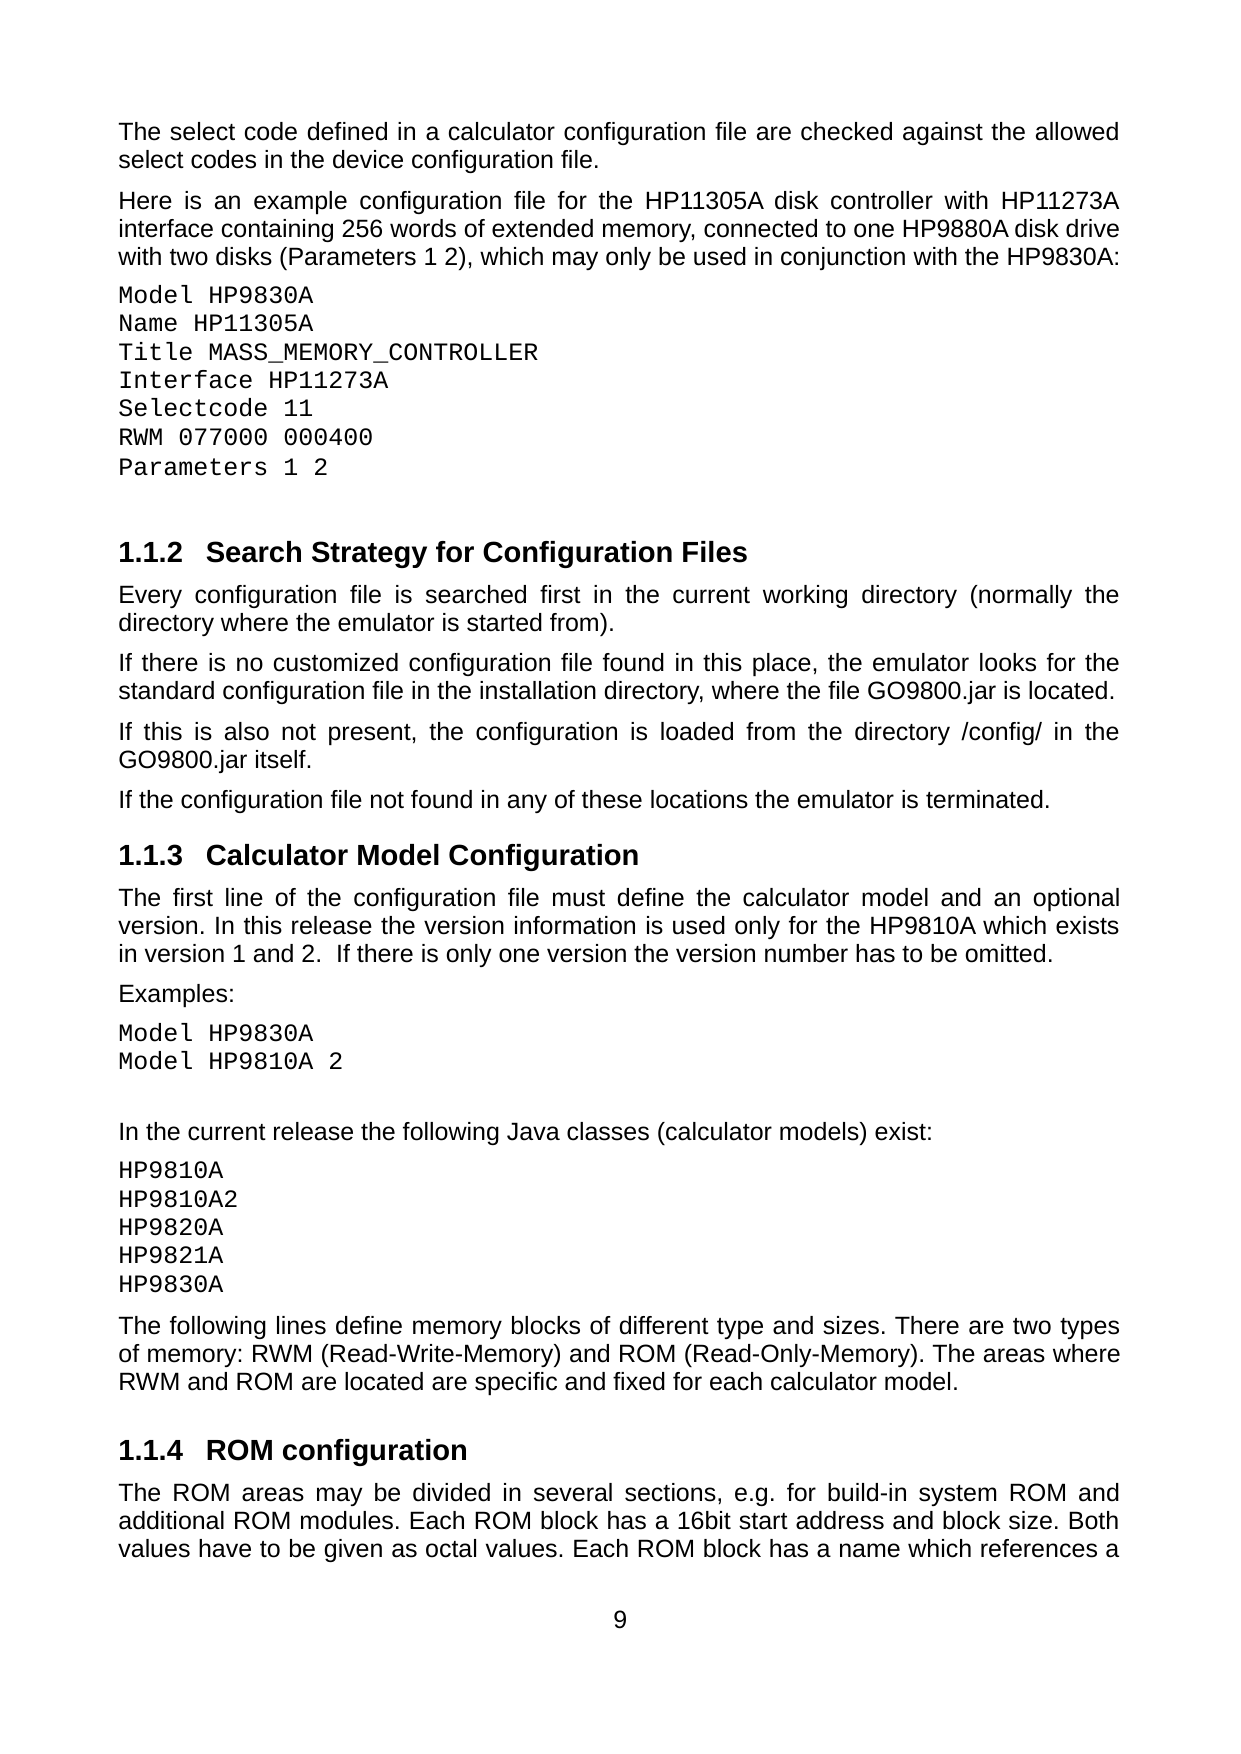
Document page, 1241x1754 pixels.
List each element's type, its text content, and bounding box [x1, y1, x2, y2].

text Model HP9810A 2 [118, 1049, 1122, 1077]
text If the configuration file not found in any of these locations the emulator is terminated. [118, 786, 1122, 814]
text The ROM areas may be divided in several sections, e.g. for build-in system ROM and additional ROM modules. Each ROM block has a 16bit start address and block size. Both values have to be given as octal values. Each ROM block has a name which references a [118, 1478, 1122, 1562]
text Every configuration file is searched first in the current working directory (normally the directory where the emulator is started from). [118, 581, 1122, 637]
text If there is no customized configuration file found in this place, the emulator looks for the standard configuration file in the installation directory, where the file GO9800.jar is located. [118, 649, 1122, 705]
text If this is also not present, the configuration is loaded from the directory /config/ in the GO9800.jar itself. [118, 717, 1122, 773]
text Interface HP11273A [118, 368, 1122, 396]
text Title MASS_MEMORY_CONTROLLER [118, 339, 1122, 368]
text RWM 077000 000400 [118, 424, 1122, 453]
text Model HP9830A [118, 283, 1122, 311]
text Selectcode 11 [118, 396, 1122, 424]
text The following lines define memory blocks of different type and sizes. There are two types of memory: RWM (Read-Write-Memory) and ROM (Read-Only-Memory). The areas where RWM and ROM are located are specific and fixed for each calculator model. [118, 1312, 1122, 1396]
text Parameters 1 2 [118, 453, 1122, 483]
subtitle Search Strategy for Configuration Files [118, 536, 1122, 568]
subtitle Calculator Model Configuration [118, 839, 1122, 871]
text The first line of the configuration file must define the calculator model and an optional version. In this release the version information is used only for the HP9810A which exists in version 1 and 2. If there is only one version the version number has to be omitted. [118, 884, 1122, 968]
subtitle ROM configuration [118, 1433, 1122, 1466]
text Examples: [118, 980, 1122, 1008]
text Name HP11305A [118, 311, 1122, 339]
text In the current release the following Java classes (calculator models) exist: [118, 1118, 1122, 1146]
text Model HP9830A [118, 1021, 1122, 1049]
text Here is an example configuration file for the HP11305A disk controller with HP11273A interface containing 256 words of extended memory, connected to one HP9880A disk drive with two disks (Parameters 1 2), which may only be used in conjunction with the HP9830A: [118, 186, 1122, 270]
text HP9810A HP9810A2 HP9820A HP9821A HP9830A [118, 1158, 1122, 1300]
text The select code defined in a calculator configuration file are checked against the allowed select codes in the device configuration file. [118, 118, 1122, 174]
